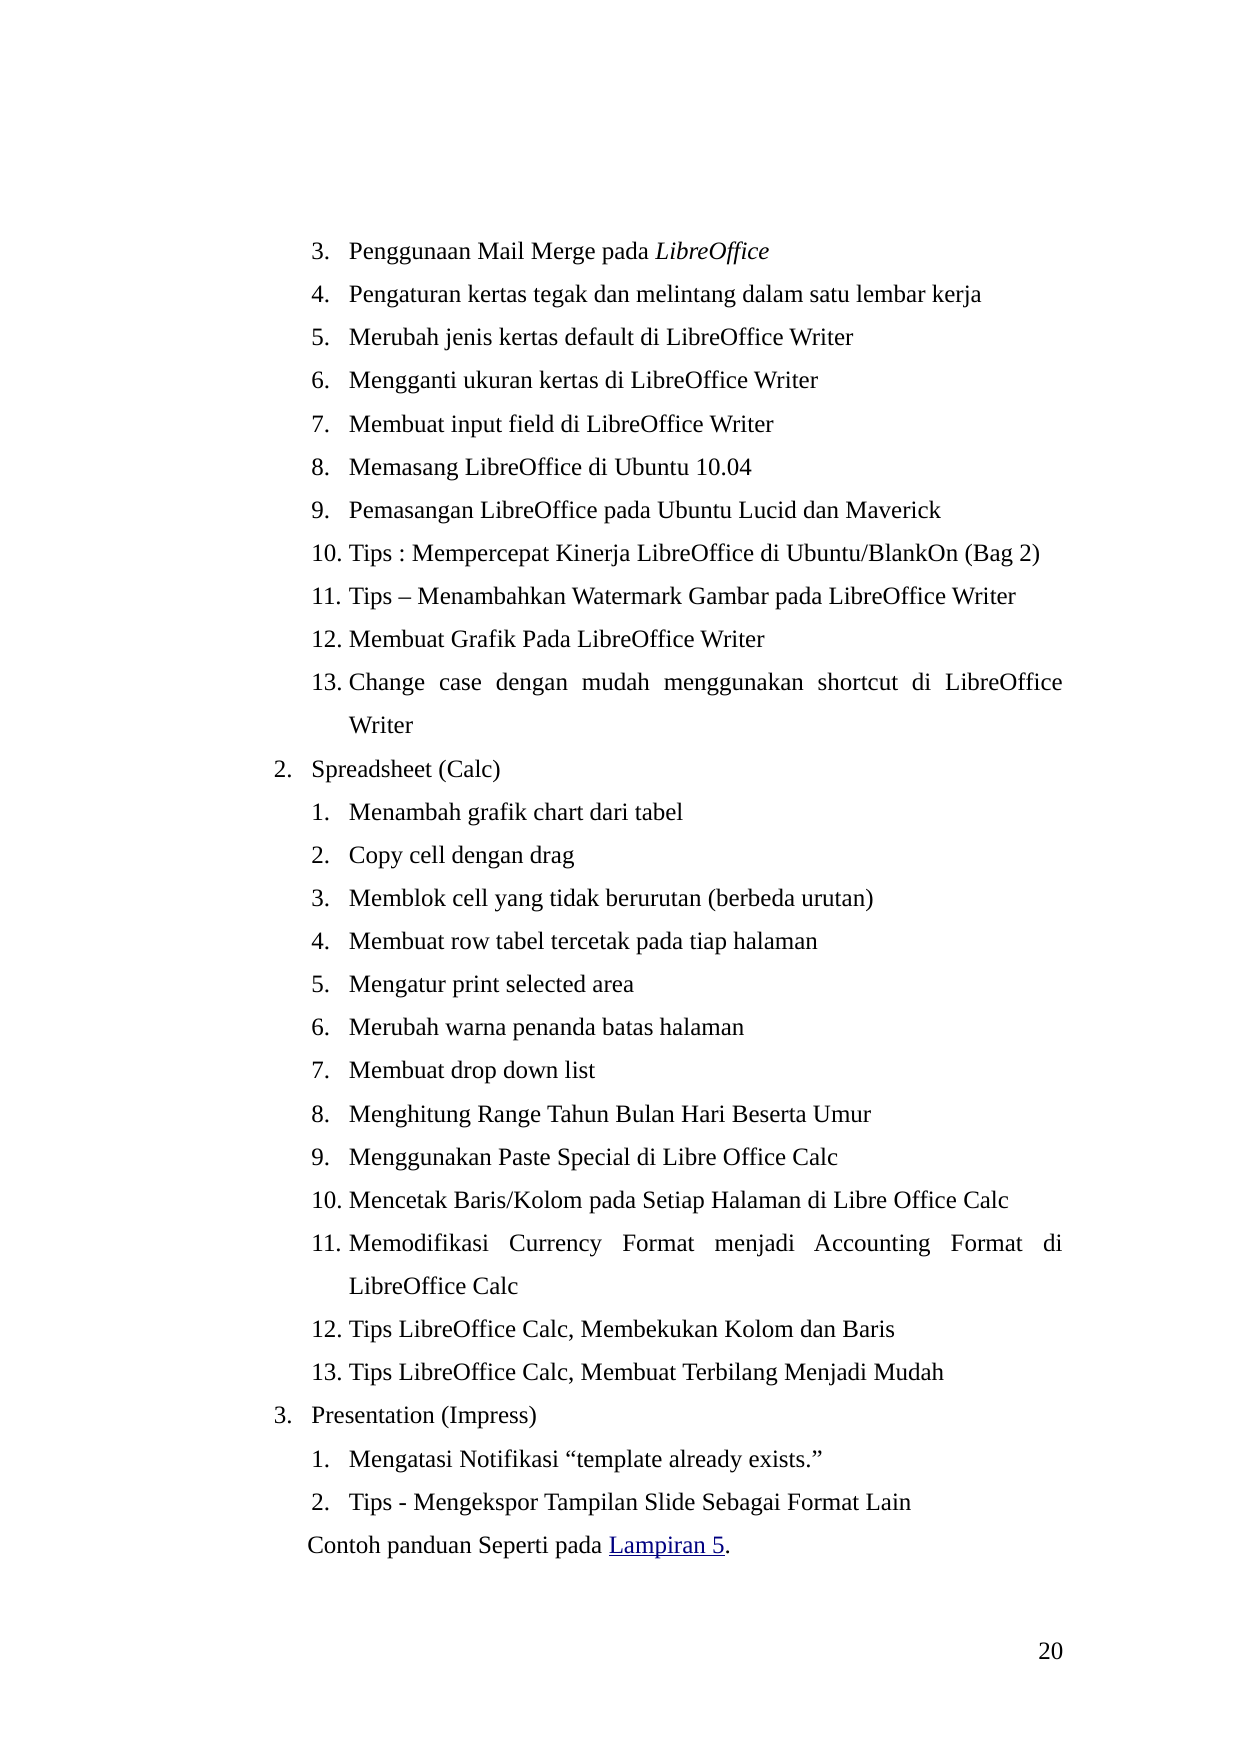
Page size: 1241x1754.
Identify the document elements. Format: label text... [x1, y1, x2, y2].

list Merubah jenis kertas default di LibreOffice Writer [311, 322, 1063, 351]
list Menambah grafik chart dari tabel [311, 797, 1063, 826]
list Membuat input field di LibreOffice Writer [311, 409, 1063, 437]
list Tips LibreOffice Calc, Membuat Terbilang Menjadi Mudah [311, 1357, 1063, 1386]
list Presentation (Impress) [274, 1401, 1063, 1429]
list Spreadsheet (Calc) [274, 754, 1063, 782]
list Menggunakan Paste Special di Libre Office Calc [311, 1142, 1063, 1171]
list Merubah warna penanda batas halaman [311, 1012, 1063, 1041]
list Pemasangan LibreOffice pada Ubuntu Lucid dan Maverick [311, 495, 1063, 524]
list Tips - Mengekspor Tampilan Slide Sebagai Format Lain [311, 1487, 1063, 1516]
list Mengganti ukuran kertas di LibreOffice Writer [311, 366, 1063, 394]
list Memblok cell yang tidak berurutan (berbeda urutan) [311, 883, 1063, 912]
text Contoh panduan Seperti pada Lampiran 5. [236, 1530, 1063, 1559]
list Membuat drop down list [311, 1056, 1063, 1084]
list Tips LibreOffice Calc, Membekukan Kolom dan Baris [311, 1314, 1063, 1343]
list Menghitung Range Tahun Bulan Hari Beserta Umur [311, 1099, 1063, 1127]
list Pengaturan kertas tegak dan melintang dalam satu lembar kerja [311, 279, 1063, 308]
list Tips : Mempercepat Kinerja LibreOffice di Ubuntu/BlankOn (Bag 2) [311, 538, 1063, 567]
list Tips – Menambahkan Watermark Gambar pada LibreOffice Writer [311, 581, 1063, 610]
list Change case dengan mudah menggunakan shortcut di LibreOffice Writer [311, 667, 1063, 739]
list Penggunaan Mail Merge pada LibreOffice [311, 236, 1063, 265]
list Mengatasi Notifikasi “template already exists.” [311, 1444, 1063, 1472]
list Membuat row tabel tercetak pada tiap halaman [311, 926, 1063, 955]
list Mengatur print selected area [311, 969, 1063, 998]
list Memasang LibreOffice di Ubuntu 10.04 [311, 452, 1063, 481]
list Copy cell dengan drag [311, 840, 1063, 869]
list Memodifikasi Currency Format menjadi Accounting Format di LibreOffice Calc [311, 1228, 1063, 1300]
list Mencetak Baris/Kolom pada Setiap Halaman di Libre Office Calc [311, 1185, 1063, 1214]
list Membuat Grafik Pada LibreOffice Writer [311, 624, 1063, 653]
